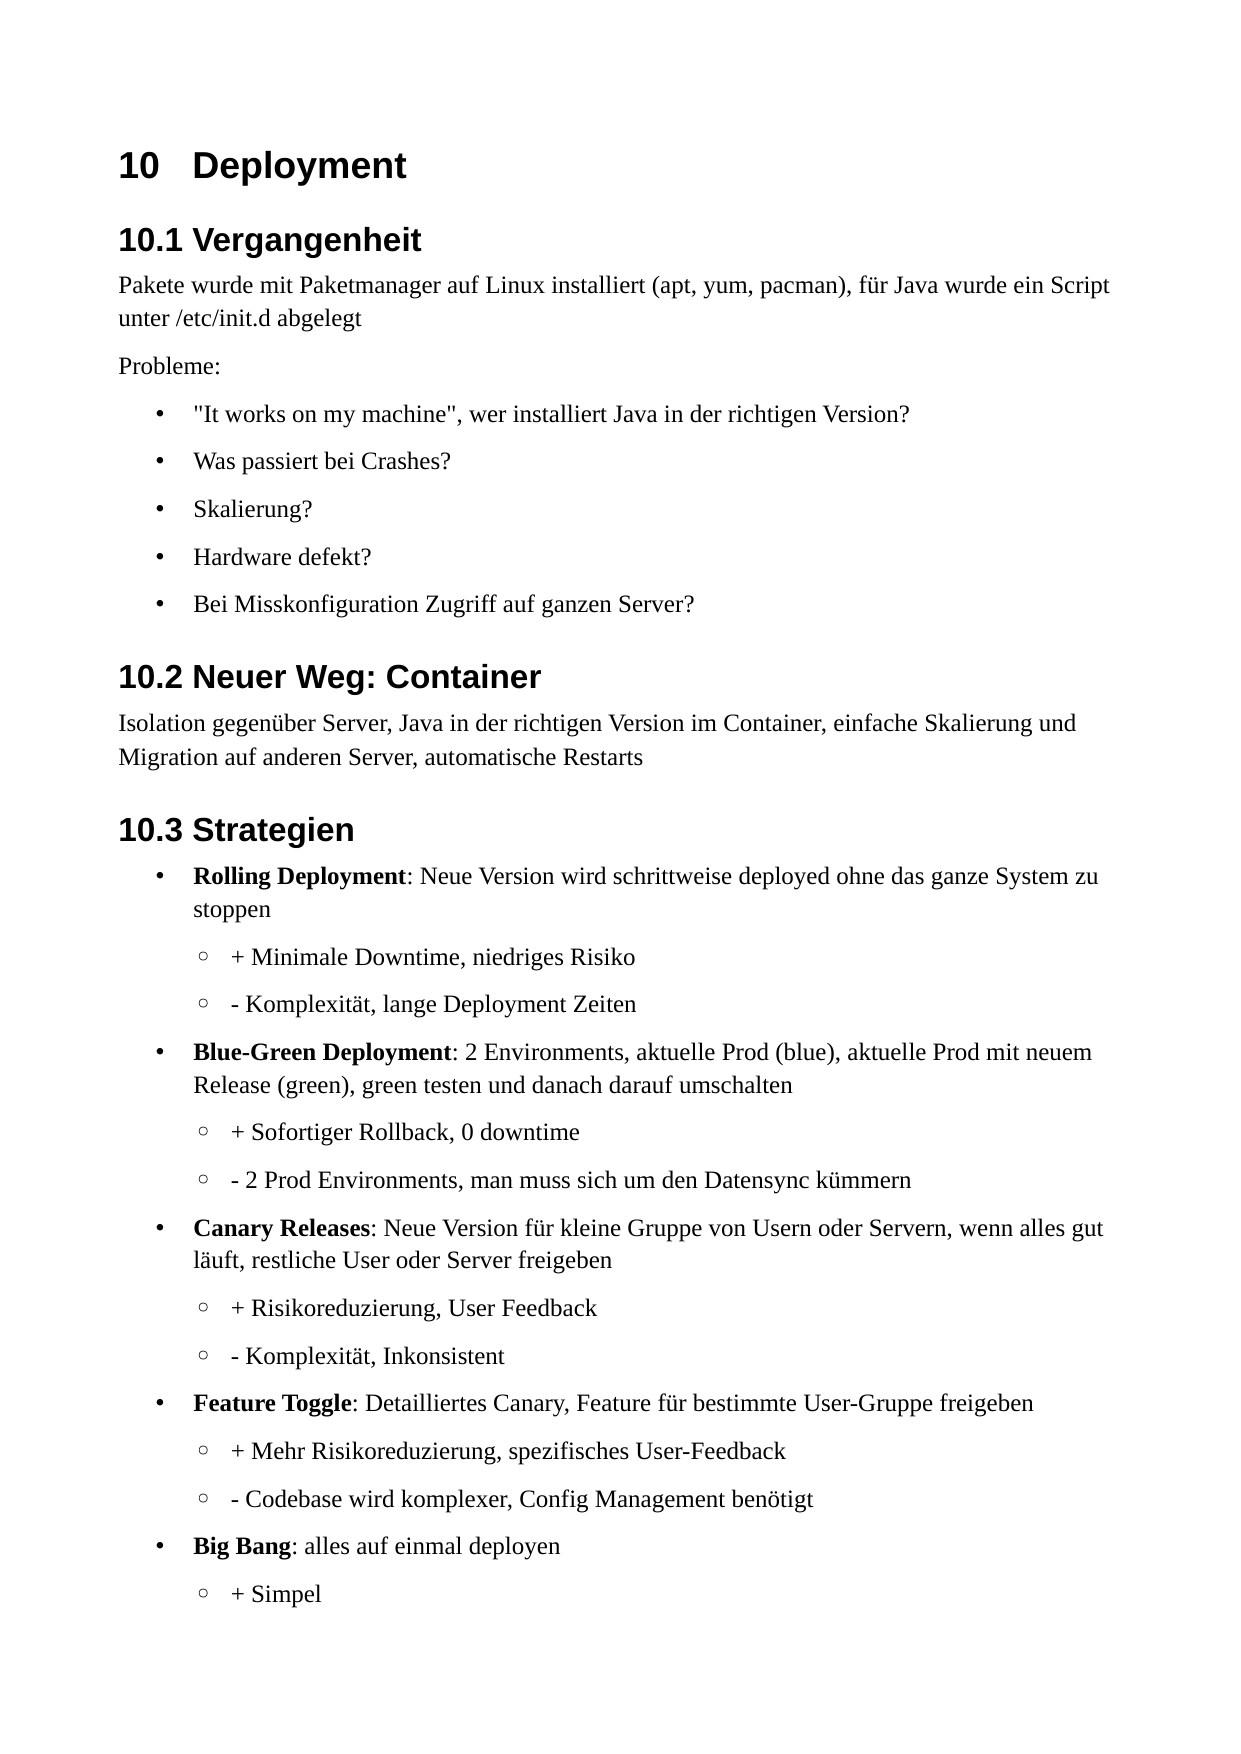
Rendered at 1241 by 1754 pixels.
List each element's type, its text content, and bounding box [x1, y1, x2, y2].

text Pakete wurde mit Paketmanager auf Linux installiert (apt, yum, pacman), für Java wurde ein Script unter /etc/init.d abgelegt [118, 271, 1122, 332]
list Canary Releases: Neue Version für kleine Gruppe von Usern oder Servern, wenn alles gut läuft, restliche User oder Server freigeben [156, 1213, 1122, 1274]
list Bei Misskonfiguration Zugriff auf ganzen Server? [156, 589, 1122, 618]
text Isolation gegenüber Server, Java in der richtigen Version im Container, einfache Skalierung und Migration auf anderen Server, automatische Restarts [118, 708, 1122, 770]
list + Minimale Downtime, niedriges Risiko [193, 942, 1122, 970]
list Feature Toggle: Detailliertes Canary, Feature für bestimmte User-Gruppe freigeben [156, 1388, 1122, 1417]
list + Risikoreduzierung, User Feedback [193, 1293, 1122, 1322]
list Was passiert bei Crashes? [156, 446, 1122, 475]
subtitle Strategien [118, 810, 1122, 848]
list Rolling Deployment: Neue Version wird schrittweise deployed ohne das ganze System zu stoppen [156, 861, 1122, 923]
list - Komplexität, Inkonsistent [193, 1341, 1122, 1369]
list + Mehr Risikoreduzierung, spezifisches User-Feedback [193, 1436, 1122, 1465]
list - Codebase wird komplexer, Config Management benötigt [193, 1484, 1122, 1512]
list "It works on my machine", wer installiert Java in der richtigen Version? [156, 399, 1122, 427]
list Skalierung? [156, 494, 1122, 523]
list Hardware defekt? [156, 542, 1122, 570]
list - 2 Prod Environments, man muss sich um den Datensync kümmern [193, 1165, 1122, 1194]
list Blue-Green Deployment: 2 Environments, aktuelle Prod (blue), aktuelle Prod mit neuem Release (green), green testen und danach darauf umschalten [156, 1037, 1122, 1098]
list + Simpel [193, 1579, 1122, 1608]
text Probleme: [118, 351, 1122, 380]
subtitle Neuer Weg: Container [118, 658, 1122, 696]
list - Komplexität, lange Deployment Zeiten [193, 989, 1122, 1018]
list Big Bang: alles auf einmal deployen [156, 1531, 1122, 1560]
list + Sofortiger Rollback, 0 downtime [193, 1117, 1122, 1146]
subtitle Vergangenheit [118, 219, 1122, 258]
subtitle Deployment [118, 143, 1122, 186]
